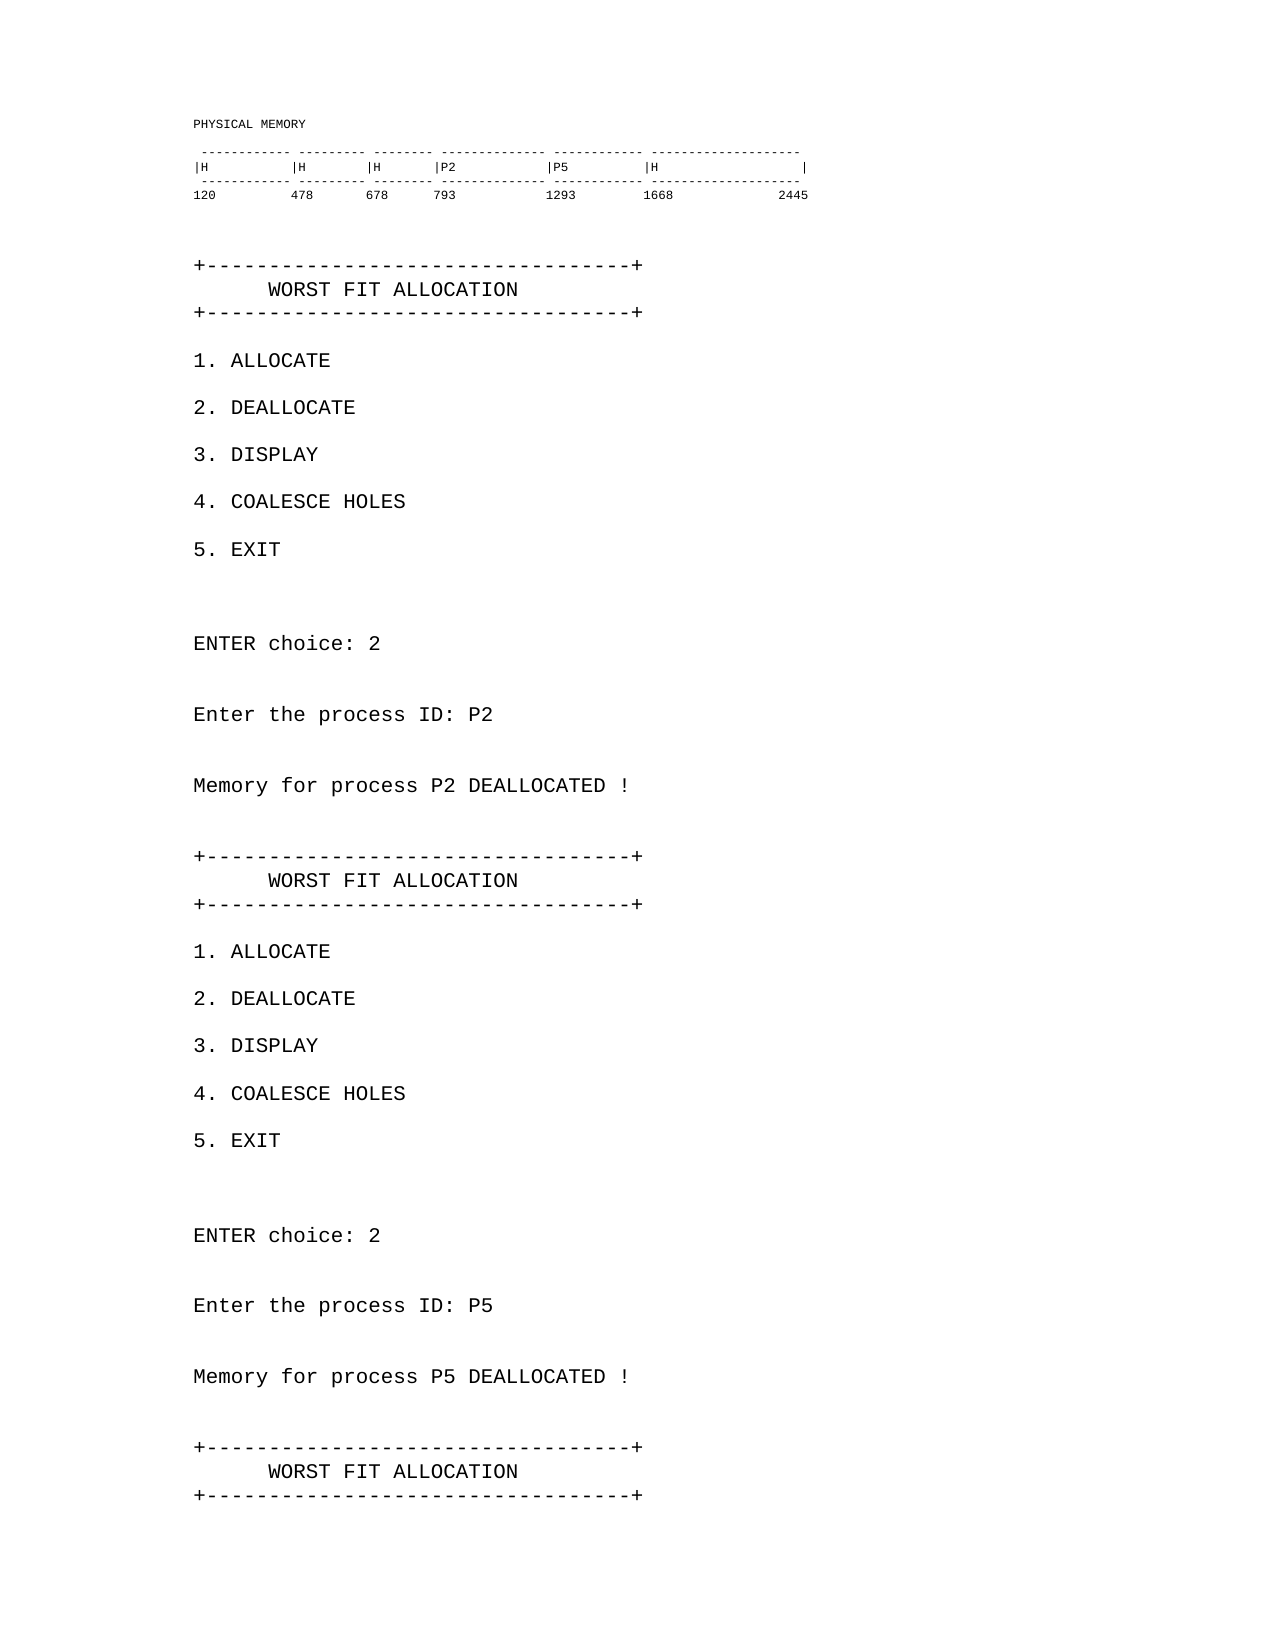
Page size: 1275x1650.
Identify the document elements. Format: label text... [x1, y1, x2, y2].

text 5. EXIT [118, 539, 1157, 562]
text +----------------------------------+ [118, 893, 1157, 917]
text ------------ --------- -------- -------------- ------------ -------------------- [118, 146, 1157, 161]
text ENTER choice: 2 [118, 1224, 1157, 1248]
text ------------ --------- -------- -------------- ------------ -------------------- [118, 175, 1157, 189]
text 120 478 678 793 1293 1668 2445 [118, 189, 1157, 203]
text +----------------------------------+ [118, 846, 1157, 870]
text Enter the process ID: P2 [118, 704, 1157, 728]
text WORST FIT ALLOCATION [118, 870, 1157, 893]
text +----------------------------------+ [118, 1437, 1157, 1461]
text 2. DEALLOCATE [118, 988, 1157, 1012]
text 4. COALESCE HOLES [118, 492, 1157, 515]
text +----------------------------------+ [118, 1485, 1157, 1508]
text 2. DEALLOCATE [118, 397, 1157, 421]
text 4. COALESCE HOLES [118, 1083, 1157, 1106]
text PHYSICAL MEMORY [118, 118, 1157, 132]
text 3. DISPLAY [118, 1035, 1157, 1059]
text WORST FIT ALLOCATION [118, 1461, 1157, 1485]
text 5. EXIT [118, 1130, 1157, 1154]
text Memory for process P5 DEALLOCATED ! [118, 1366, 1157, 1390]
text 1. ALLOCATE [118, 350, 1157, 373]
text 1. ALLOCATE [118, 941, 1157, 964]
text +----------------------------------+ [118, 302, 1157, 326]
text +----------------------------------+ [118, 255, 1157, 279]
text WORST FIT ALLOCATION [118, 279, 1157, 302]
text 3. DISPLAY [118, 444, 1157, 468]
text ENTER choice: 2 [118, 633, 1157, 657]
text Memory for process P2 DEALLOCATED ! [118, 775, 1157, 799]
text Enter the process ID: P5 [118, 1296, 1157, 1319]
text |H |H |H |P2 |P5 |H | [118, 161, 1157, 175]
